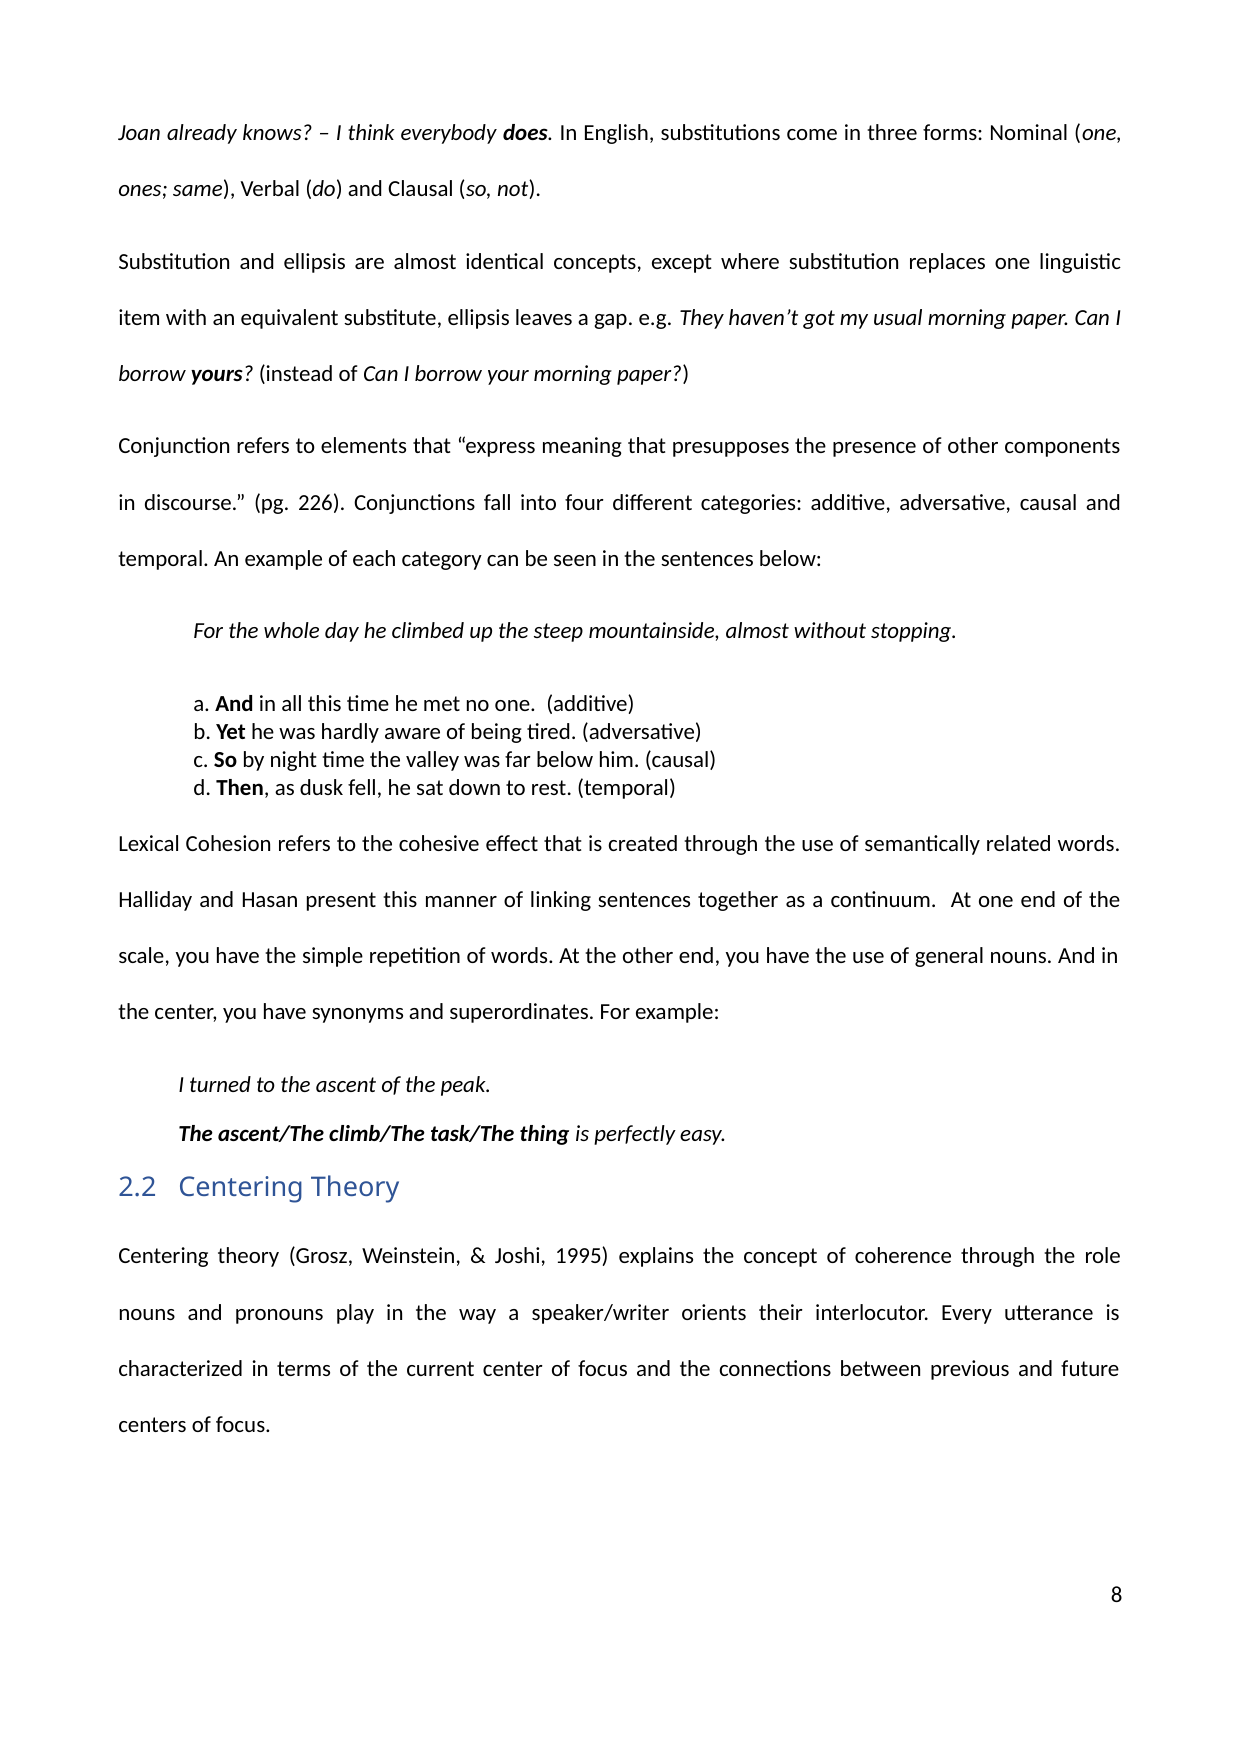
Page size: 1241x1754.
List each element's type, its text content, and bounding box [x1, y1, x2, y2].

text Lexical Cohesion refers to the cohesive effect that is created through the use of semantically related words. Halliday and Hasan present this manner of linking sentences together as a continuum. At one end of the scale, you have the simple repetition of words. At the other end, you have the use of general nouns. And in the center, you have synonyms and superordinates. For example: [118, 829, 1122, 1025]
text d. Then, as dusk fell, he sat down to rest. (temporal) [193, 773, 1122, 801]
text The ascent/The climb/The task/The thing is perfectly easy. [118, 1119, 1122, 1147]
text I turned to the ascent of the peak. [118, 1070, 1122, 1098]
text Centering theory [ CITATION grosz1995centering \l 3084 ] explains the concept of coherence through the role nouns and pronouns play in the way a speaker/writer orients their interlocutor. Every utterance is characterized in terms of the current center of focus and the connections between previous and future centers of focus. [118, 1242, 1122, 1438]
text b. Yet he was hardly aware of being tired. (adversative) [193, 717, 1122, 745]
text Substitution and ellipsis are almost identical concepts, except where substitution replaces one linguistic item with an equivalent substitute, ellipsis leaves a gap. e.g. They haven’t got my usual morning paper. Can I borrow yours? (instead of Can I borrow your morning paper?) [118, 247, 1122, 387]
text For the whole day he climbed up the steep mountainside, almost without stopping. [193, 616, 1122, 644]
text a. And in all this time he met no one. (additive) [193, 689, 1122, 717]
text Conjunction refers to elements that “express meaning that presupposes the presence of other components in discourse.” (pg. 226). Conjunctions fall into four different categories: additive, adversative, causal and temporal. An example of each category can be seen in the sentences below: [118, 432, 1122, 572]
text Joan already knows? – I think everybody does. In English, substitutions come in three forms: Nominal (one, ones; same), Verbal (do) and Clausal (so, not). [118, 118, 1122, 202]
subtitle Centering Theory [118, 1168, 1122, 1205]
text c. So by night time the valley was far below him. (causal) [193, 745, 1122, 773]
